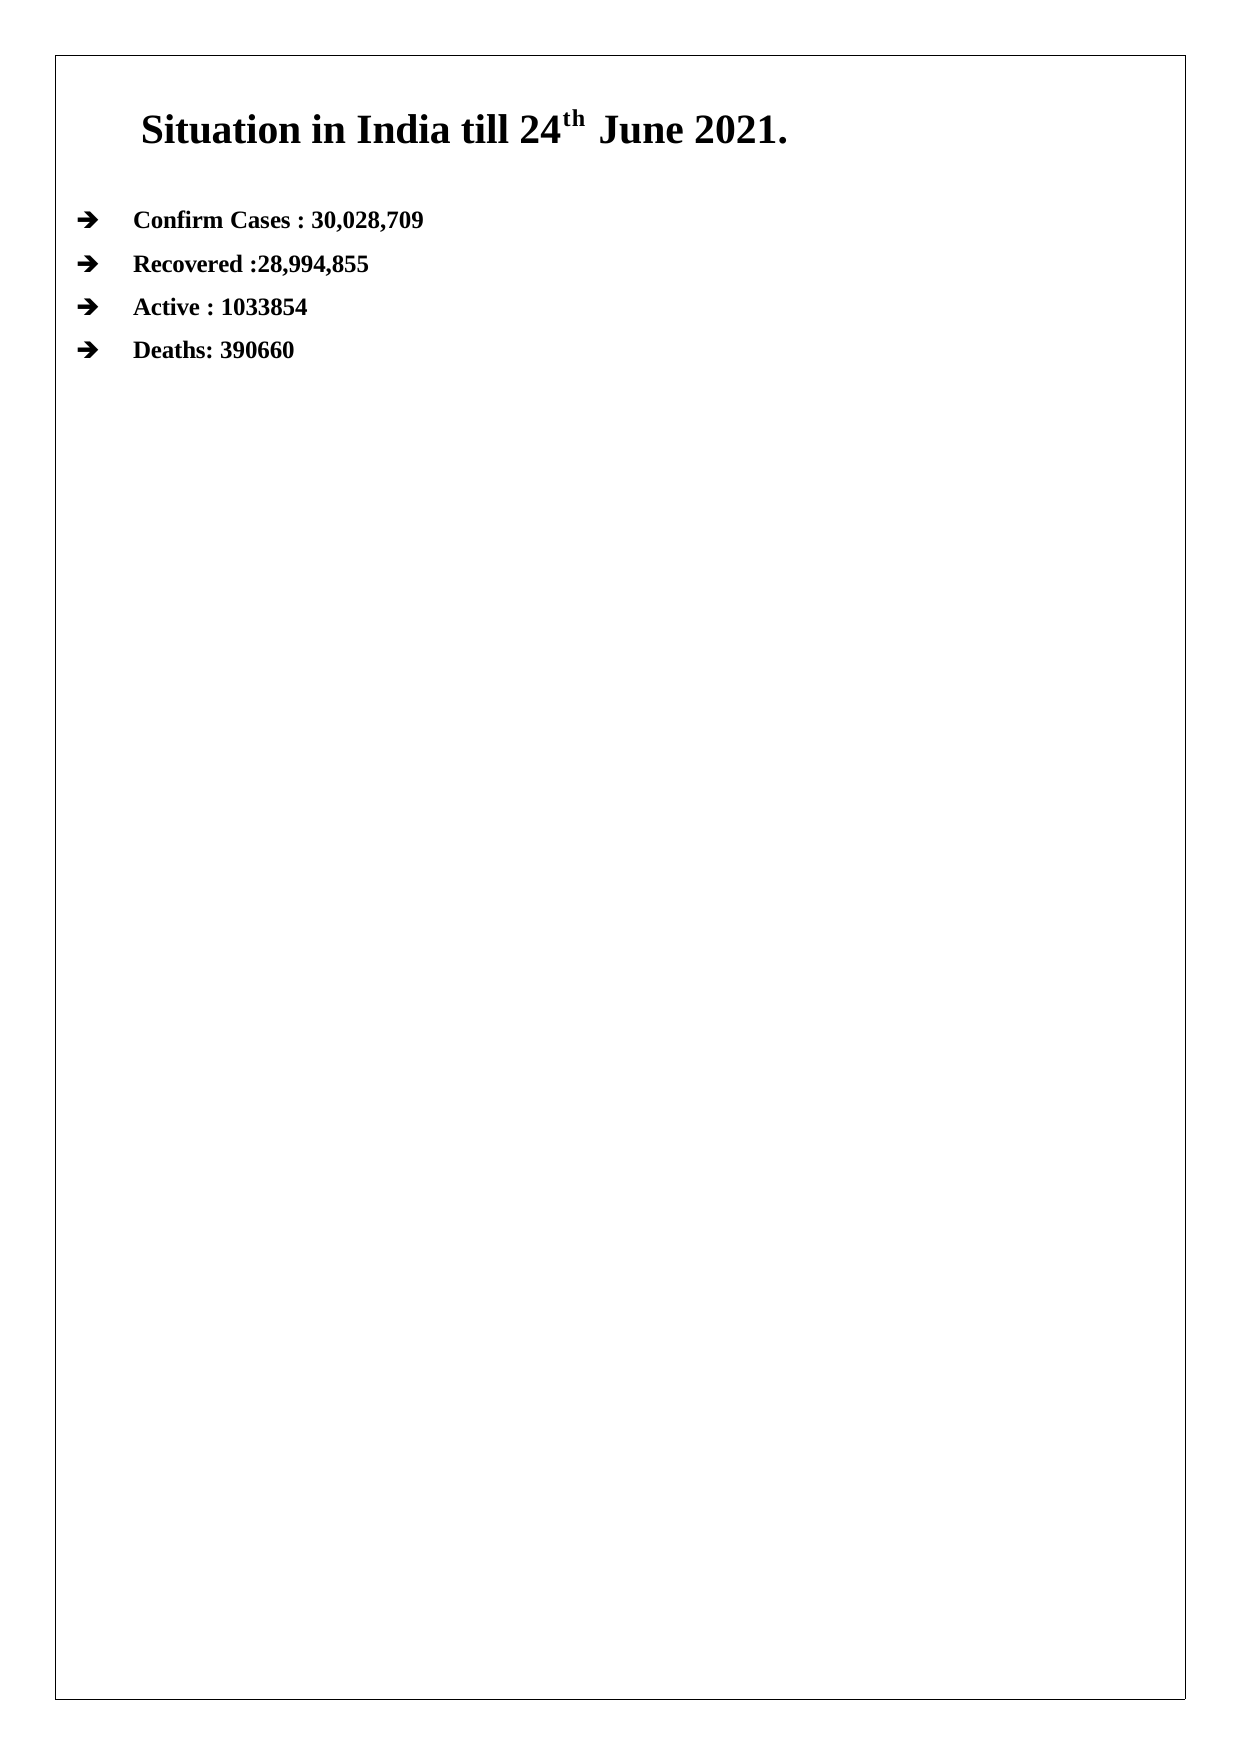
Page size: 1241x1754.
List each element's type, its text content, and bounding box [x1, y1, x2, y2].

list Active : 1033854 [76, 292, 834, 321]
text Situation in India till 24th June 2021. [141, 104, 1078, 152]
list Deaths: 390660 [76, 335, 834, 364]
list Recovered :28,994,855 [76, 249, 834, 277]
list Confirm Cases : 30,028,709 [76, 206, 834, 234]
